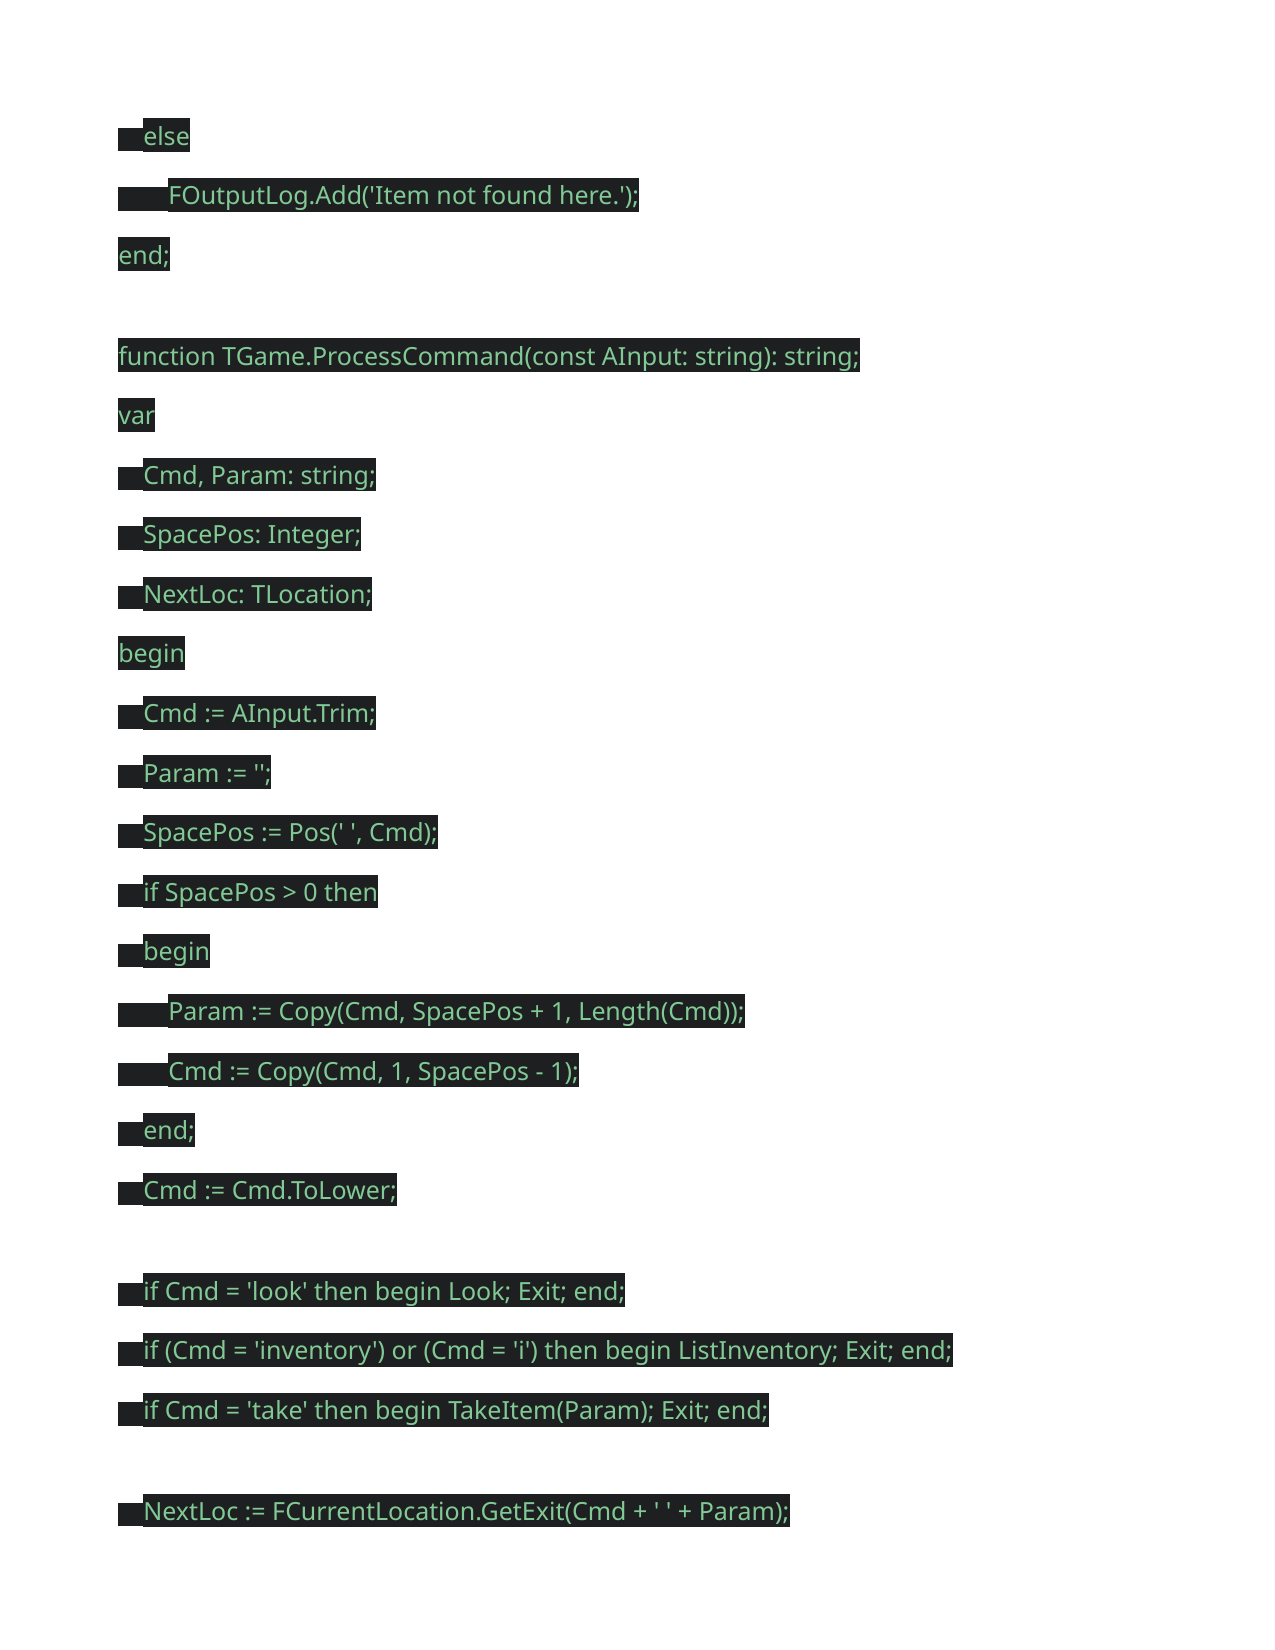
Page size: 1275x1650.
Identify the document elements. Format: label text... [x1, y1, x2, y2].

text Cmd := Cmd.ToLower; [118, 1172, 1157, 1206]
text if SpacePos > 0 then [118, 874, 1157, 908]
text Cmd := Copy(Cmd, 1, SpacePos - 1); [118, 1053, 1157, 1087]
text Param := Copy(Cmd, SpacePos + 1, Length(Cmd)); [118, 994, 1157, 1028]
text var [118, 398, 1157, 432]
text if Cmd = 'take' then begin TakeItem(Param); Exit; end; [118, 1392, 1157, 1427]
text Param := ''; [118, 755, 1157, 789]
text FOutputLog.Add('Item not found here.'); [118, 178, 1157, 212]
text Cmd, Param: string; [118, 457, 1157, 491]
text if (Cmd = 'inventory') or (Cmd = 'i') then begin ListInventory; Exit; end; [118, 1333, 1157, 1367]
text else [118, 118, 1157, 152]
text end; [118, 1113, 1157, 1147]
text NextLoc := FCurrentLocation.GetExit(Cmd + ' ' + Param); [118, 1493, 1157, 1527]
text begin [118, 636, 1157, 670]
text if Cmd = 'look' then begin Look; Exit; end; [118, 1273, 1157, 1307]
text SpacePos: Integer; [118, 517, 1157, 551]
text Cmd := AInput.Trim; [118, 696, 1157, 730]
text NextLoc: TLocation; [118, 577, 1157, 611]
text end; [118, 237, 1157, 271]
text SpacePos := Pos(' ', Cmd); [118, 815, 1157, 849]
text function TGame.ProcessCommand(const AInput: string): string; [118, 338, 1157, 372]
text begin [118, 934, 1157, 968]
